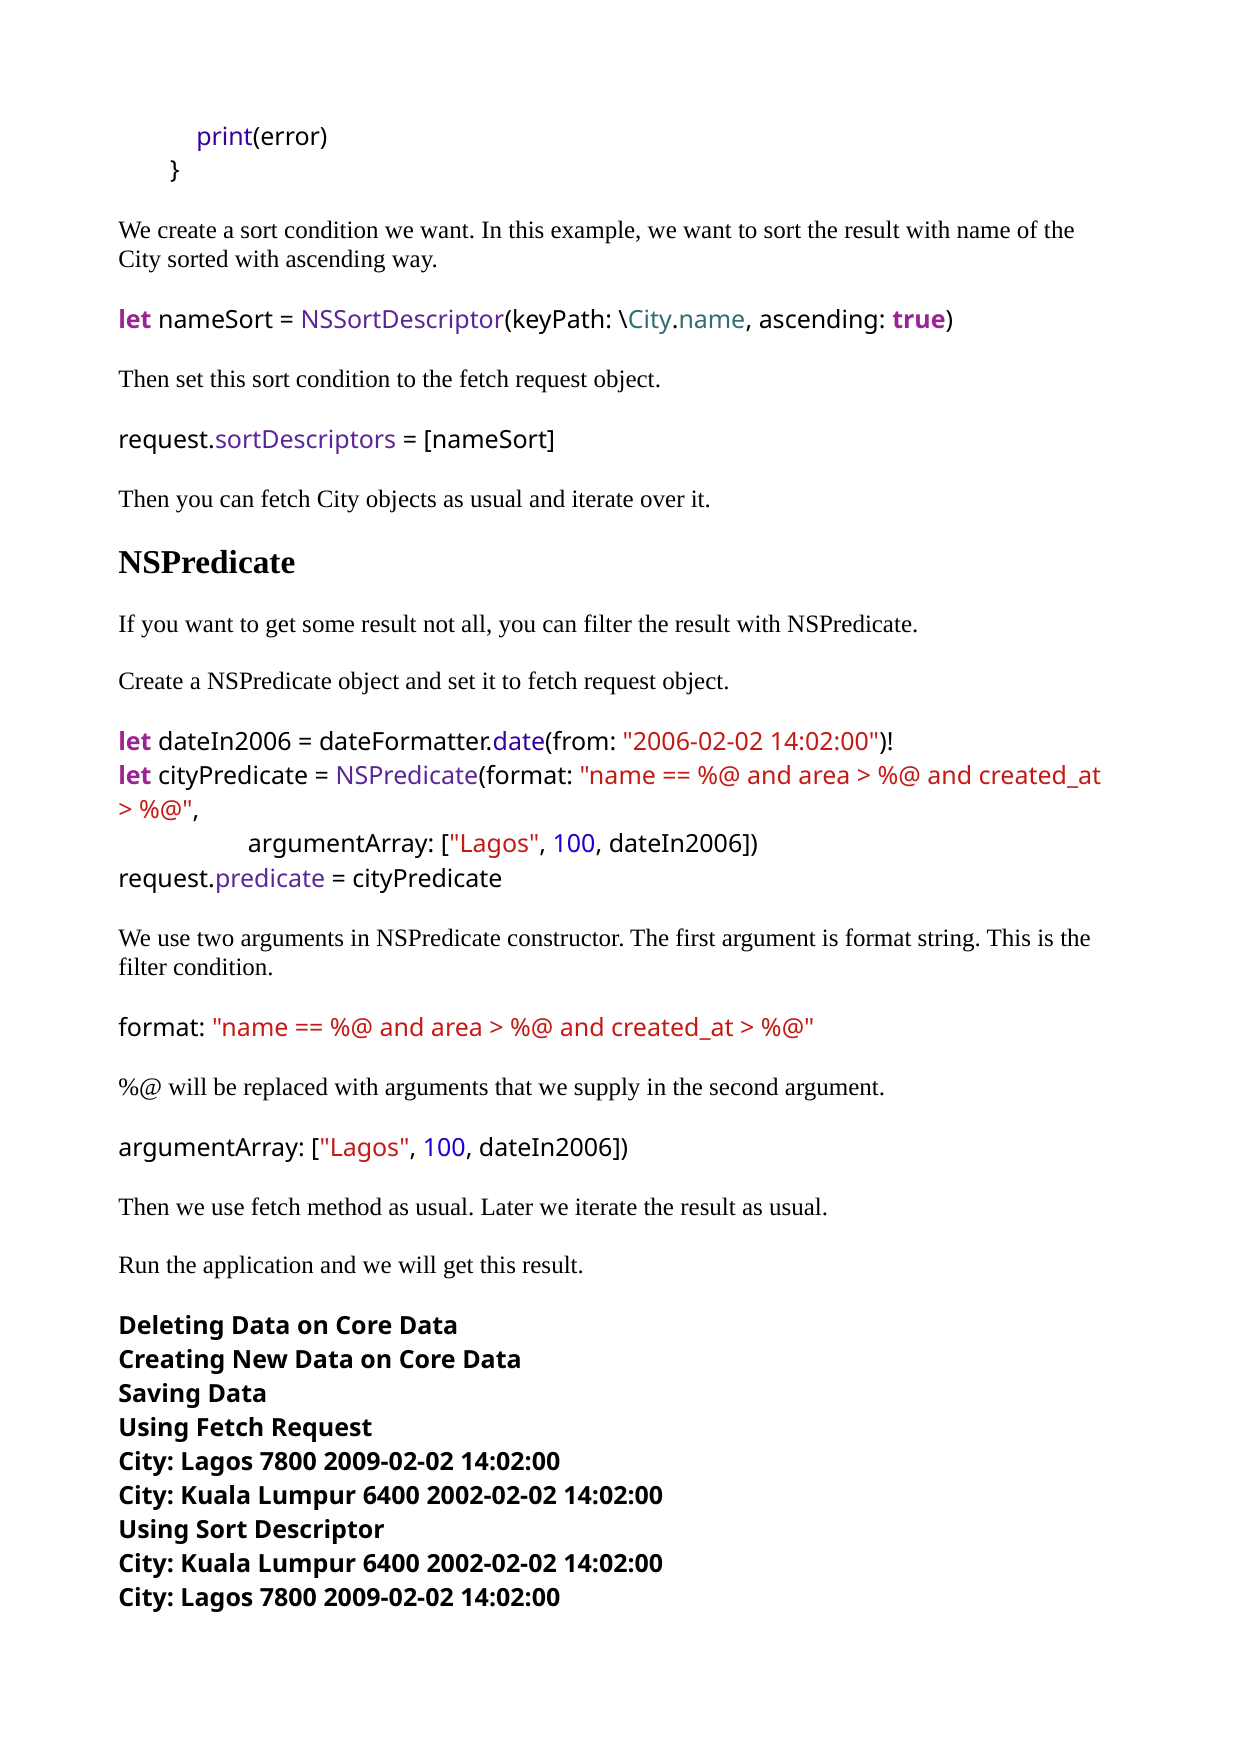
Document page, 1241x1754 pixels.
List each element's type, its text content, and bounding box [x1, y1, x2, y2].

text let nameSort = NSSortDescriptor(keyPath: \City.name, ascending: true) [118, 301, 1122, 335]
text City: Lagos 7800 2009-02-02 14:02:00 [118, 1444, 1122, 1478]
text Saving Data [118, 1376, 1122, 1409]
text We use two arguments in NSPredicate constructor. The first argument is format string. This is the filter condition. [118, 923, 1122, 981]
text We create a sort condition we want. In this example, we want to sort the result with name of the City sorted with ascending way. [118, 215, 1122, 272]
text } [118, 152, 1122, 186]
text let dateIn2006 = dateFormatter.date(from: "2006-02-02 14:02:00")! [118, 724, 1122, 758]
text NSPredicate [118, 542, 1122, 580]
text Then set this sort condition to the fetch request object. [118, 364, 1122, 393]
text Using Fetch Request [118, 1409, 1122, 1444]
text print(error) [118, 118, 1122, 152]
text Run the application and we will get this result. [118, 1250, 1122, 1279]
text Deleting Data on Core Data [118, 1307, 1122, 1341]
text Then we use fetch method as usual. Later we iterate the result as usual. [118, 1192, 1122, 1221]
text format: "name == %@ and area > %@ and created_at > %@" [118, 1009, 1122, 1043]
text Creating New Data on Core Data [118, 1341, 1122, 1376]
text %@ will be replaced with arguments that we supply in the second argument. [118, 1072, 1122, 1101]
text let cityPredicate = NSPredicate(format: "name == %@ and area > %@ and created_at > %@", [118, 758, 1122, 826]
text Using Sort Descriptor [118, 1512, 1122, 1546]
text City: Kuala Lumpur 6400 2002-02-02 14:02:00 [118, 1478, 1122, 1512]
text argumentArray: ["Lagos", 100, dateIn2006]) [118, 1129, 1122, 1164]
text argumentArray: ["Lagos", 100, dateIn2006]) [118, 826, 1122, 860]
text Create a NSPredicate object and set it to fetch request object. [118, 666, 1122, 695]
text City: Kuala Lumpur 6400 2002-02-02 14:02:00 [118, 1546, 1122, 1580]
text City: Lagos 7800 2009-02-02 14:02:00 [118, 1580, 1122, 1614]
text request.sortDescriptors = [nameSort] [118, 422, 1122, 456]
text Then you can fetch City objects as usual and iterate over it. [118, 484, 1122, 513]
text If you want to get some result not all, you can filter the result with NSPredicate. [118, 609, 1122, 638]
text request.predicate = cityPredicate [118, 860, 1122, 894]
